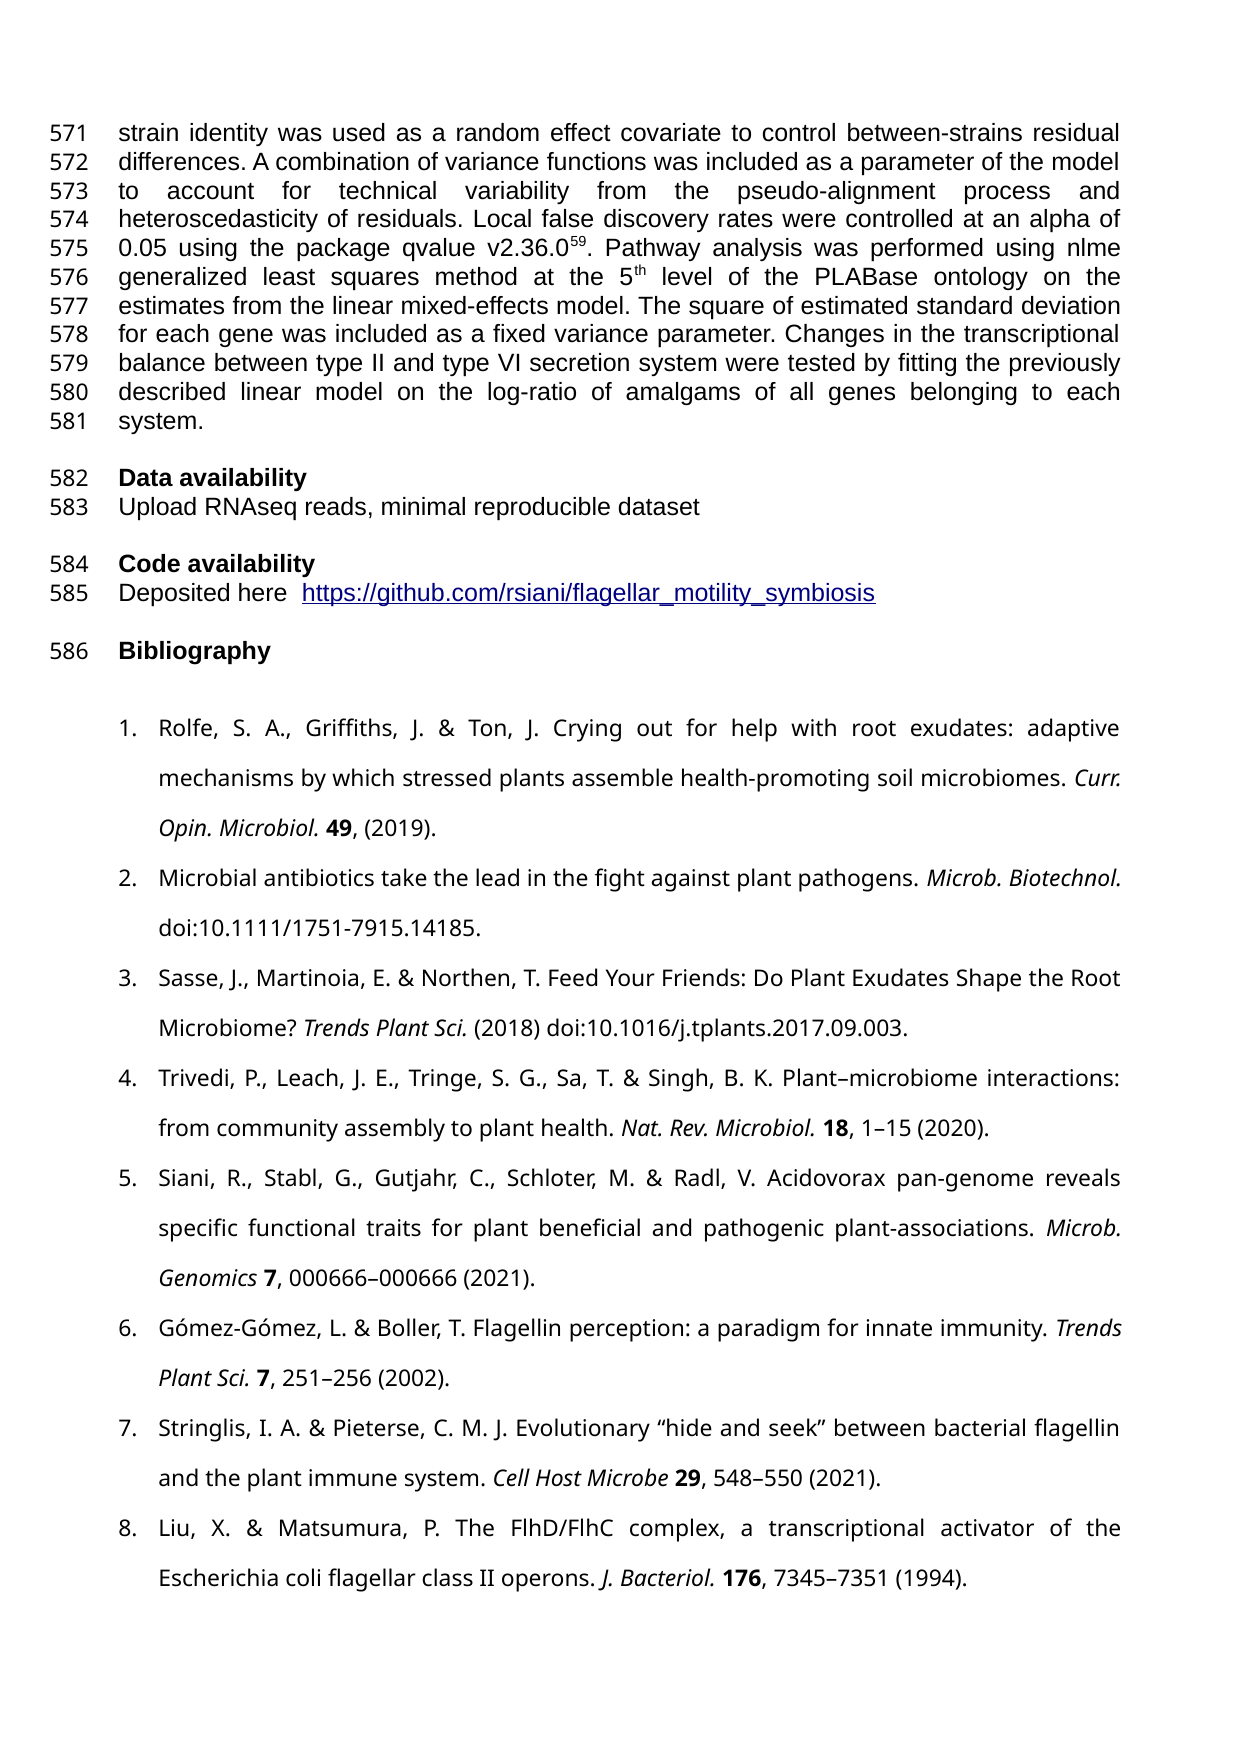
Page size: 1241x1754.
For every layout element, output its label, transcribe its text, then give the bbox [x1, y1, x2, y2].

text 2. Microbial antibiotics take the lead in the fight against plant pathogens. Microb. Biotechnol. doi:10.1111/1751-7915.14185. [118, 843, 1122, 943]
text 5. Siani, R., Stabl, G., Gutjahr, C., Schloter, M. & Radl, V. Acidovorax pan-genome reveals specific functional traits for plant beneficial and pathogenic plant-associations. Microb. Genomics 7, 000666–000666 (2021). [118, 1143, 1122, 1293]
text 1. Rolfe, S. A., Griffiths, J. & Ton, J. Crying out for help with root exudates: adaptive mechanisms by which stressed plants assemble health-promoting soil microbiomes. Curr. Opin. Microbiol. 49, (2019). [118, 693, 1122, 843]
text Data availability [118, 463, 1122, 492]
text 3. Sasse, J., Martinoia, E. & Northen, T. Feed Your Friends: Do Plant Exudates Shape the Root Microbiome? Trends Plant Sci. (2018) doi:10.1016/j.tplants.2017.09.003. [118, 943, 1122, 1043]
text Deposited here https://github.com/rsiani/flagellar_motility_symbiosis [118, 578, 1122, 607]
text 4. Trivedi, P., Leach, J. E., Tringe, S. G., Sa, T. & Singh, B. K. Plant–microbiome interactions: from community assembly to plant health. Nat. Rev. Microbiol. 18, 1–15 (2020). [118, 1043, 1122, 1143]
text Upload RNAseq reads, minimal reproducible dataset [118, 492, 1122, 521]
text 7. Stringlis, I. A. & Pieterse, C. M. J. Evolutionary “hide and seek” between bacterial flagellin and the plant immune system. Cell Host Microbe 29, 548–550 (2021). [118, 1393, 1122, 1493]
text 8. Liu, X. & Matsumura, P. The FlhD/FlhC complex, a transcriptional activator of the Escherichia coli flagellar class II operons. J. Bacteriol. 176, 7345–7351 (1994). [118, 1493, 1122, 1593]
text Code availability [118, 549, 1122, 578]
text 6. Gómez-Gómez, L. & Boller, T. Flagellin perception: a paradigm for innate immunity. Trends Plant Sci. 7, 251–256 (2002). [118, 1293, 1122, 1393]
text Bibliography [118, 636, 1122, 664]
text strain identity was used as a random effect covariate to control between-strains residual differences. A combination of variance functions was included as a parameter of the model to account for technical variability from the pseudo-alignment process and heteroscedasticity of residuals. Local false discovery rates were controlled at an alpha of 0.05 using the package qvalue v2.36.059. Pathway analysis was performed using nlme generalized least squares method at the 5th level of the PLABase ontology on the estimates from the linear mixed-effects model. The square of estimated standard deviation for each gene was included as a fixed variance parameter. Changes in the transcriptional balance between type II and type VI secretion system were tested by fitting the previously described linear model on the log-ratio of amalgams of all genes belonging to each system. [118, 118, 1122, 434]
